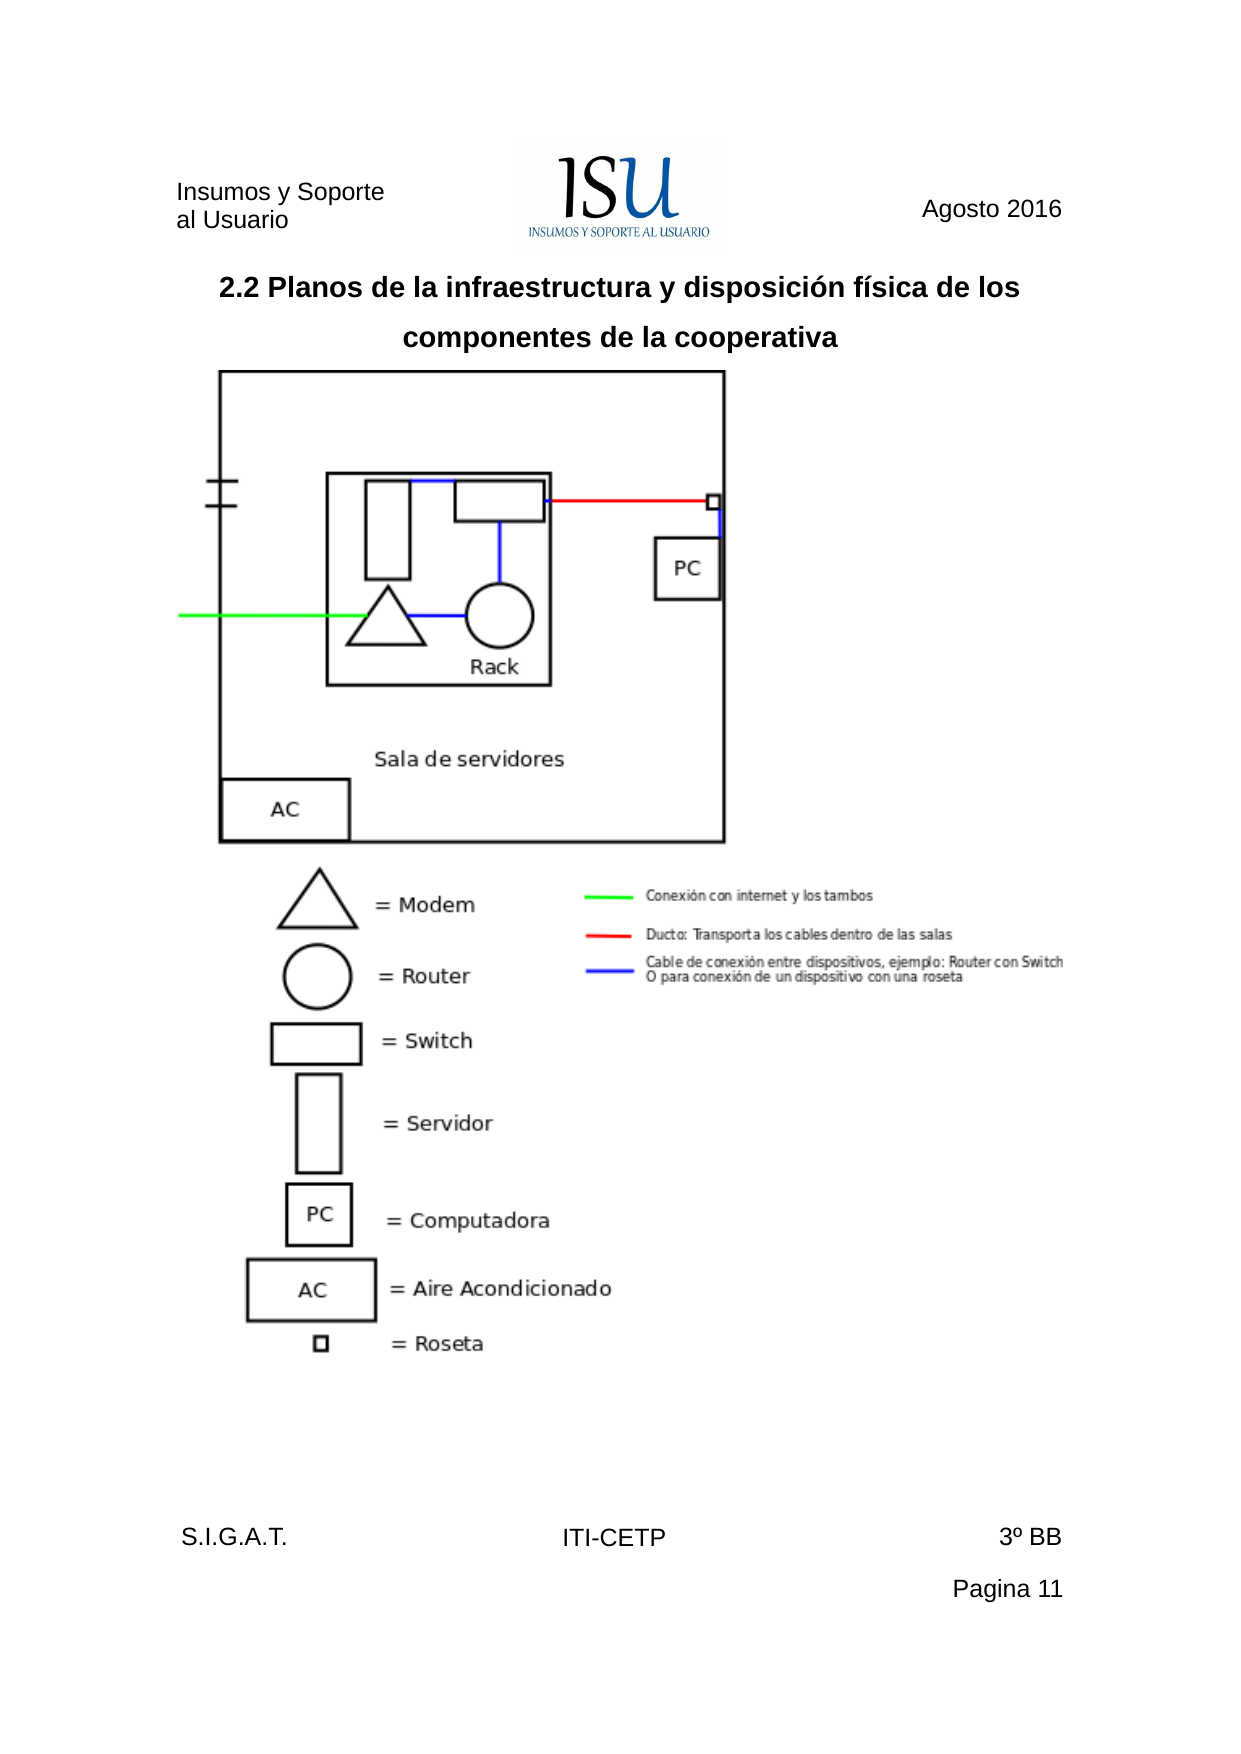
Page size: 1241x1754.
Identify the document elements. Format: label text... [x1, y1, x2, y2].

picture [177, 370, 1063, 1356]
picture [517, 138, 723, 252]
text 2.2 Planos de la infraestructura y disposición física de los componentes de la cooperativa [177, 270, 1063, 354]
